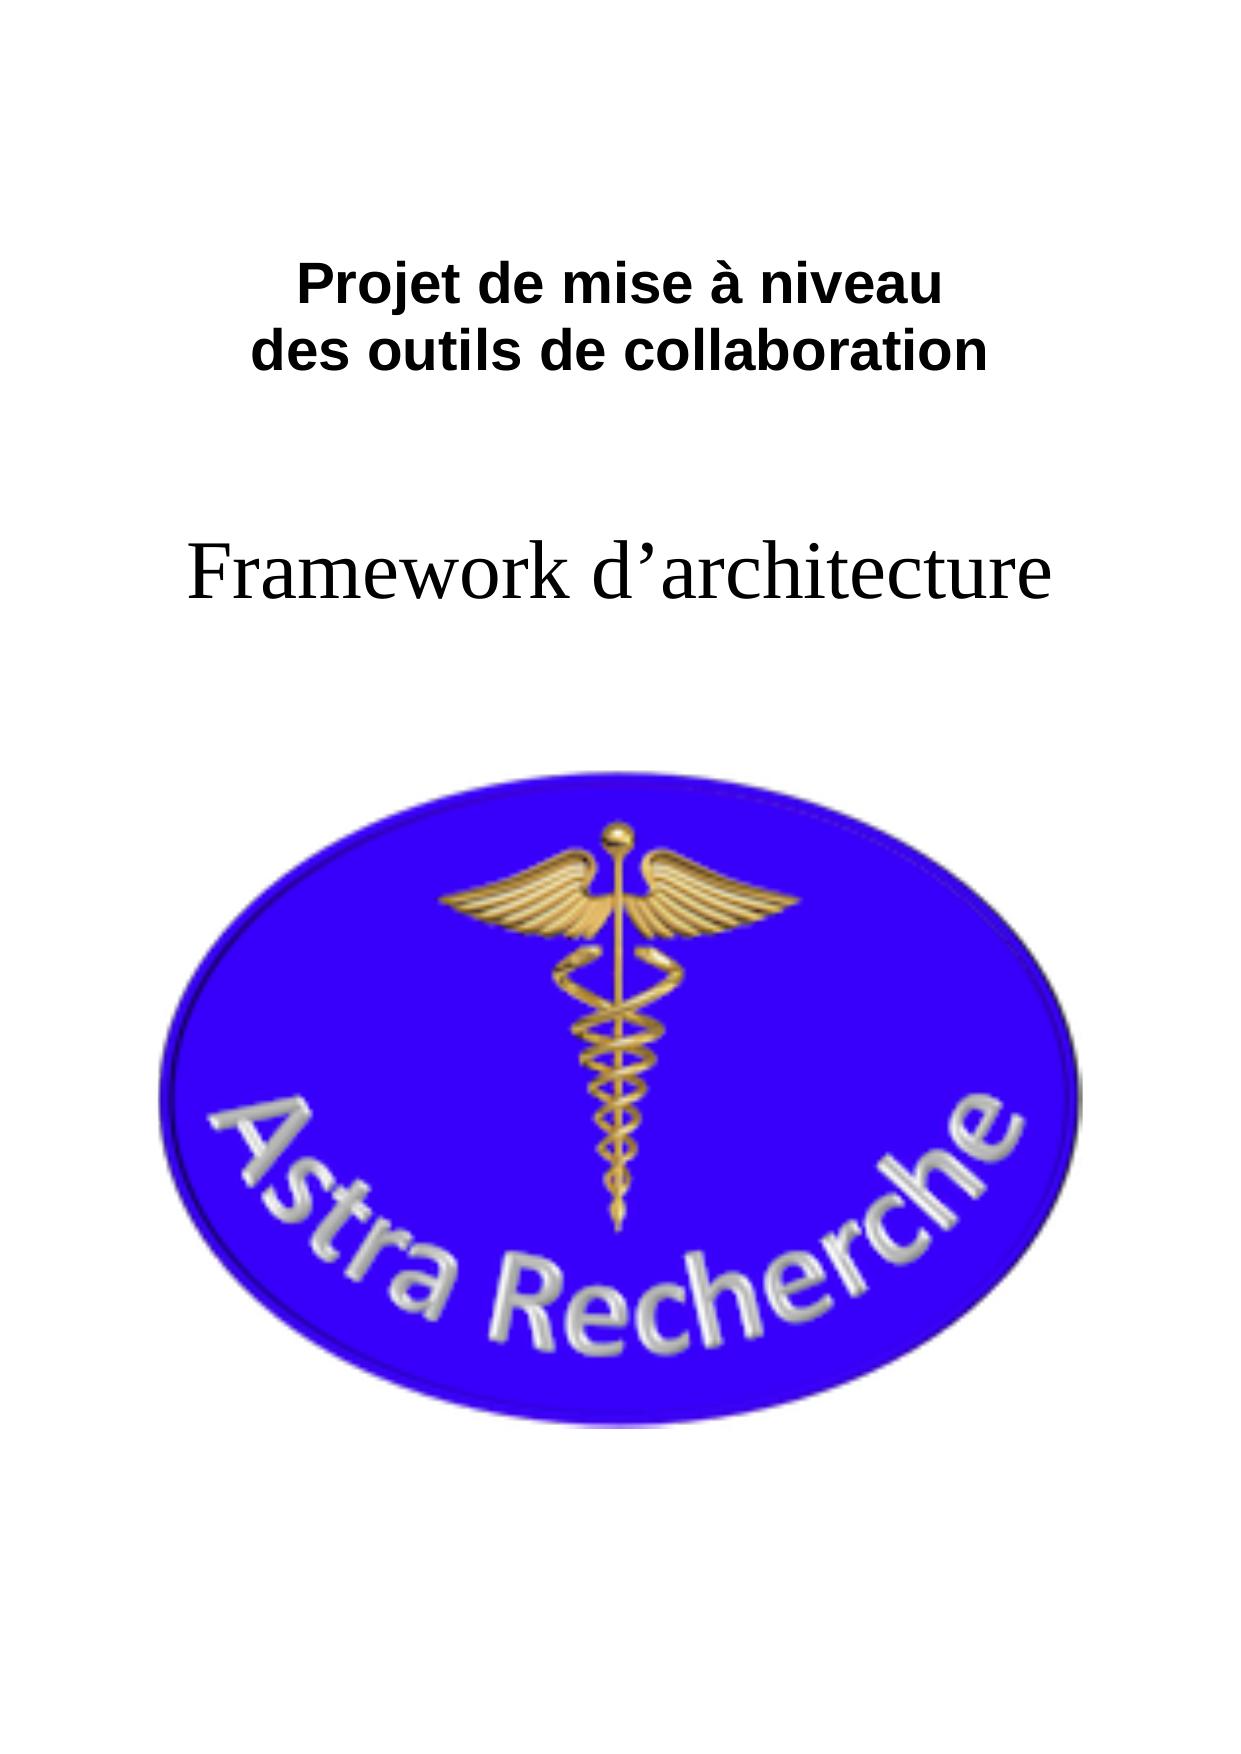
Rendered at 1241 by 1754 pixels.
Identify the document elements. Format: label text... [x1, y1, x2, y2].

text Framework d’architecture [118, 520, 1122, 616]
title Projet de mise à niveau des outils de collaboration [118, 249, 1122, 383]
picture [157, 770, 1083, 1429]
